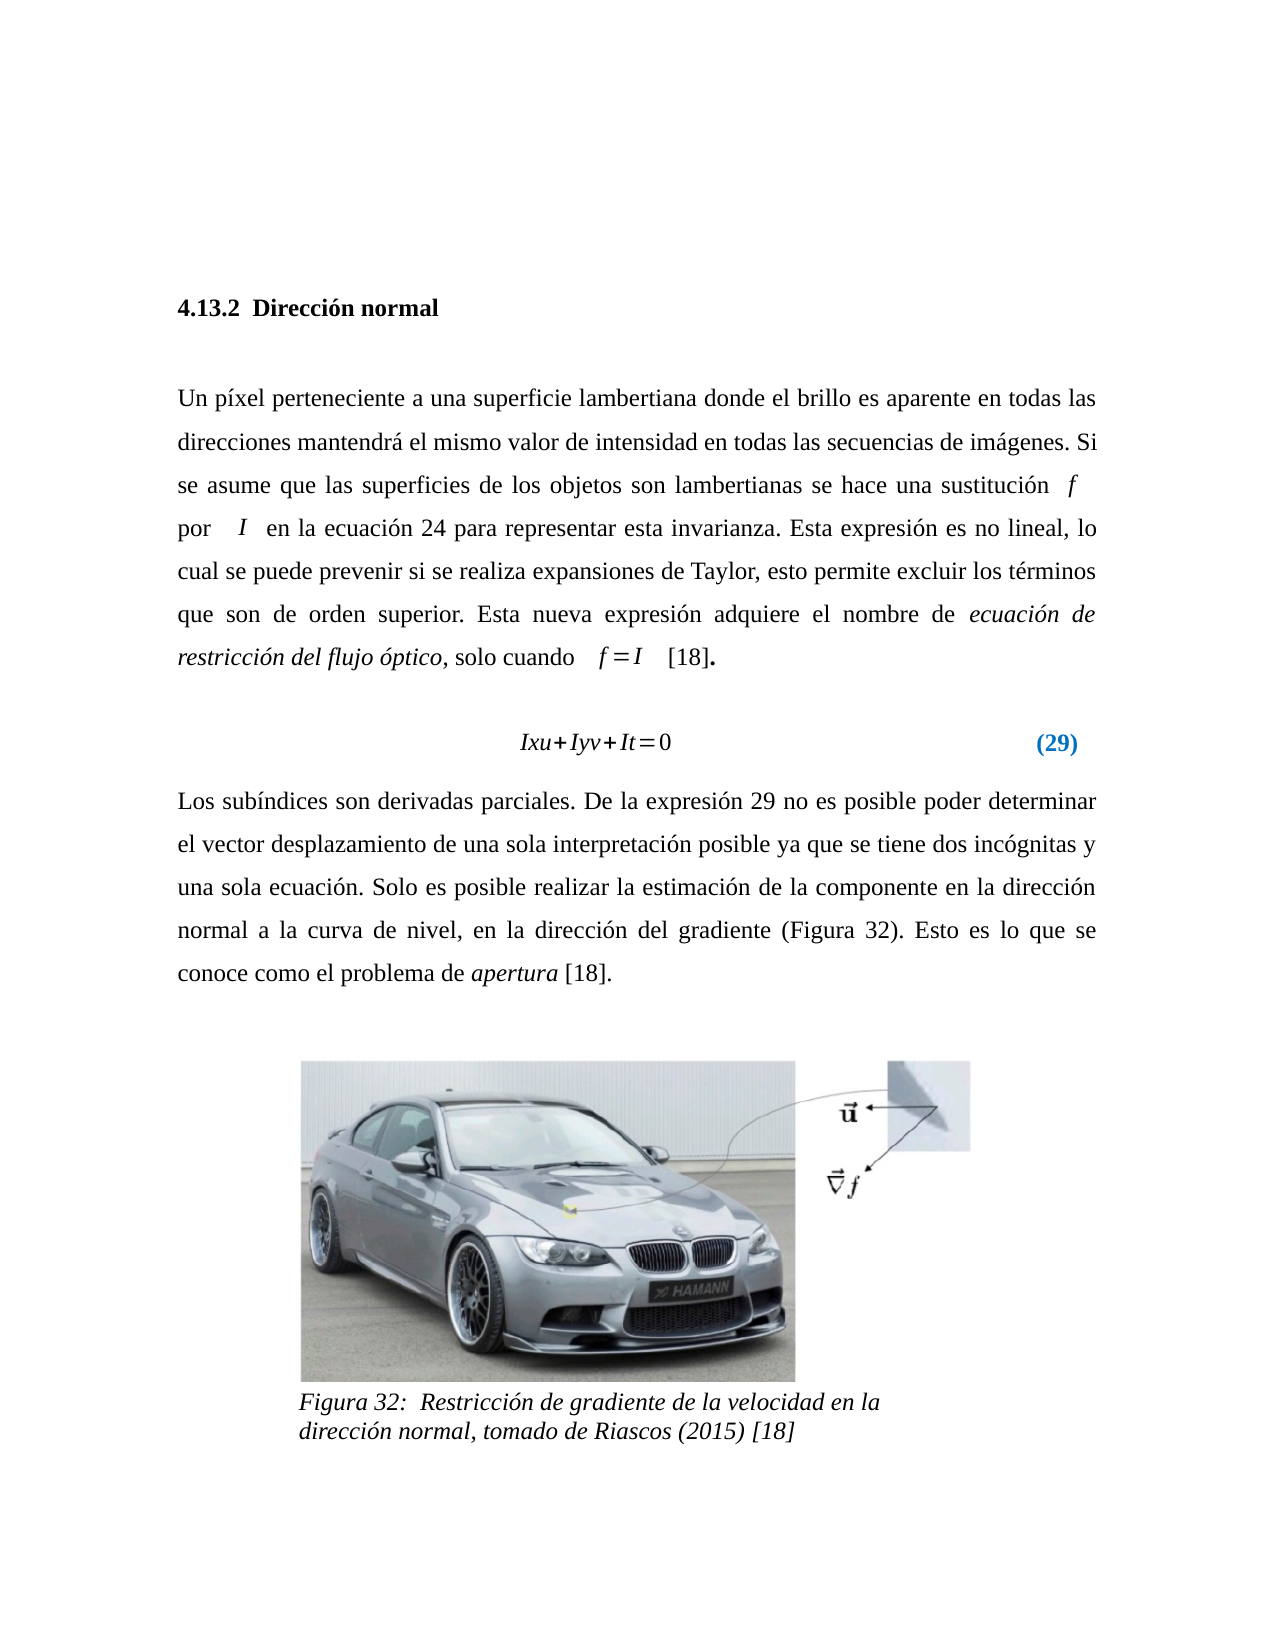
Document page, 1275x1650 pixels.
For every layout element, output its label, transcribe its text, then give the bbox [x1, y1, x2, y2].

picture [298, 1057, 977, 1382]
text Los subíndices son derivadas parciales. De la expresión 29 no es posible poder determinar el vector desplazamiento de una sola interpretación posible ya que se tiene dos incógnitas y una sola ecuación. Solo es posible realizar la estimación de la componente en la dirección normal a la curva de nivel, en la dirección del gradiente (Figura 32). Esto es lo que se conoce como el problema de apertura [18]. [177, 786, 1098, 987]
text Figura 32: Restricción de gradiente de la velocidad en la dirección normal, tomado de Riascos (2015) [18] [298, 1382, 977, 1445]
subtitle Dirección normal [177, 293, 1098, 322]
table_header (29) [1025, 729, 1128, 757]
text Un píxel perteneciente a una superficie lambertiana donde el brillo es aparente en todas las direcciones mantendrá el mismo valor de intensidad en todas las secuencias de imágenes. Si se asume que las superficies de los objetos son lambertianas se hace una sustitución por en la ecuación 24 para representar esta invarianza. Esta expresión es no lineal, lo cual se puede prevenir si se realiza expansiones de Taylor, esto permite excluir los términos que son de orden superior. Esta nueva expresión adquiere el nombre de ecuación de restricción del flujo óptico, solo cuando [18]. [177, 383, 1098, 671]
table_header [165, 729, 1025, 757]
